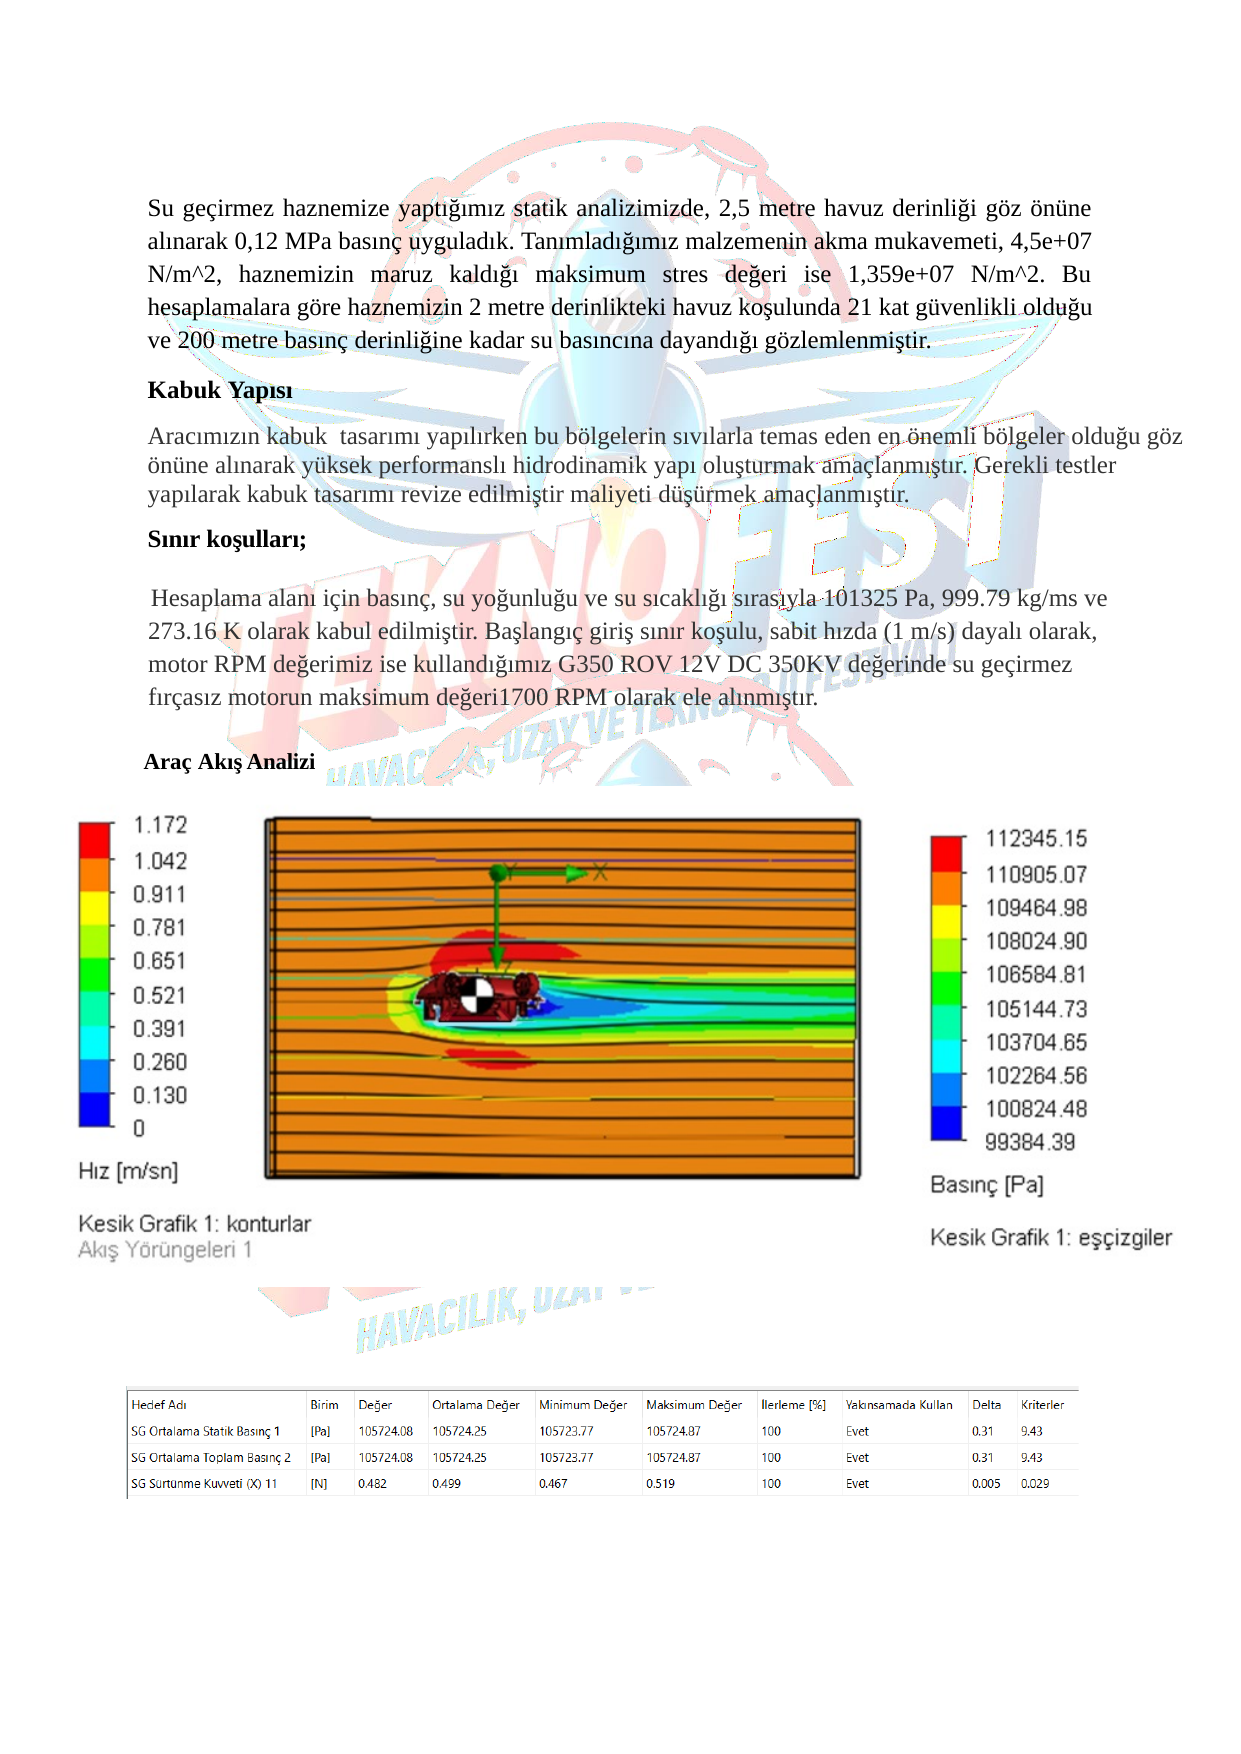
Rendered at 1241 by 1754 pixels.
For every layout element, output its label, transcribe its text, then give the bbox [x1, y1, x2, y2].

text 273.16 K olarak kabul edilmiştir. Başlangıç giriş sınır koşulu, sabit hızda (1 m/s) dayalı olarak, [42, 616, 158, 645]
subtitle Sınır koşulları; [1070, 524, 1198, 553]
subtitle Aracımızın kabuk tasarımı yapılırken bu bölgelerin sıvılarla temas eden en önemli bölgeler olduğu göz önüne alınarak yüksek performanslı hidrodinamik yapı oluşturmak amaçlanmıştır. Gerekli testler yapılarak kabuk tasarımı revize edilmiştir maliyeti düşürmek amaçlanmıştır. [1070, 421, 1198, 507]
picture [1065, 663, 1070, 671]
text Araç Akış Analizi [1101, 748, 1198, 775]
subtitle Kabuk Yapısı [1070, 376, 1198, 404]
picture [126, 1386, 1079, 1499]
picture [41, 122, 1198, 1354]
text Hesaplama alanı için basınç, su yoğunluğu ve su sıcaklığı sırasıyla 101325 Pa, 999.79 kg/ms ve [42, 583, 158, 612]
text fırçasız motorun maksimum değeri1700 RPM olarak ele alınmıştır. [1101, 682, 1198, 711]
text 273.16 K olarak kabul edilmiştir. Başlangıç giriş sınır koşulu, sabit hızda (1 m/s) dayalı olarak, [1070, 616, 1198, 645]
text Araç Akış Analizi [42, 748, 158, 775]
text motor RPM değerimiz ise kullandığımız G350 ROV 12V DC 350KV değerinde su geçirmez [42, 649, 158, 678]
text motor RPM değerimiz ise kullandığımız G350 ROV 12V DC 350KV değerinde su geçirmez [1070, 649, 1198, 678]
text Hesaplama alanı için basınç, su yoğunluğu ve su sıcaklığı sırasıyla 101325 Pa, 999.79 kg/ms ve [1070, 583, 1198, 612]
text fırçasız motorun maksimum değeri1700 RPM olarak ele alınmıştır. [42, 682, 158, 711]
